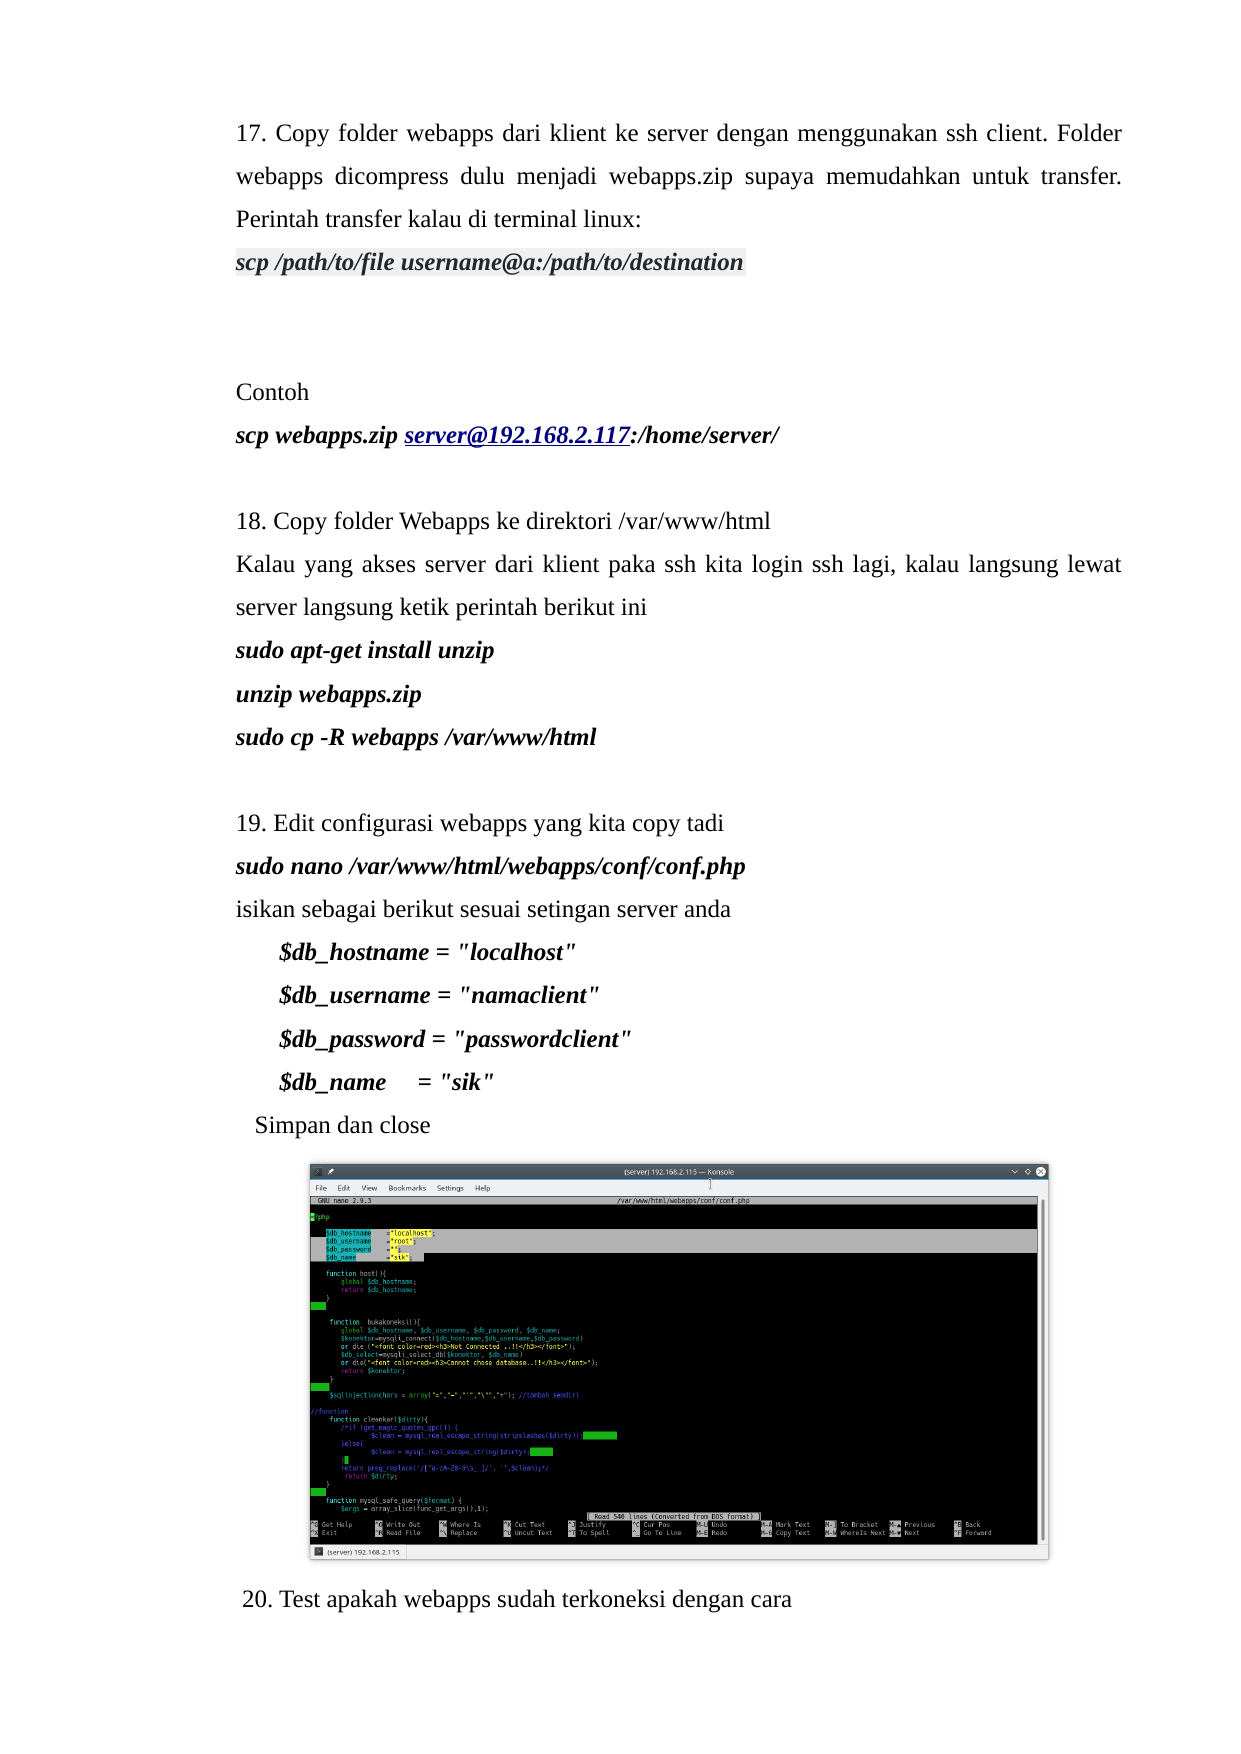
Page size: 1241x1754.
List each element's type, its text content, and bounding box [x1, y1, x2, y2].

text Contoh [236, 377, 1122, 406]
text $db_username = "namaclient" [236, 981, 1122, 1009]
text $db_password = "passwordclient" [236, 1024, 1122, 1052]
text scp /path/to/file username@a:/path/to/destination [236, 247, 1122, 276]
text 17. Copy folder webapps dari klient ke server dengan menggunakan ssh client. Folder webapps dicompress dulu menjadi webapps.zip supaya memudahkan untuk transfer. Perintah transfer kalau di terminal linux: [236, 118, 1122, 233]
text sudo apt-get install unzip [236, 636, 1122, 664]
text 20. Test apakah webapps sudah terkoneksi dengan cara [236, 1584, 1122, 1613]
text scp webapps.zip server@192.168.2.117:/home/server/ [236, 420, 1122, 449]
text sudo nano /var/www/html/webapps/conf/conf.php [236, 851, 1122, 880]
text unzip webapps.zip [236, 679, 1122, 707]
text Kalau yang akses server dari klient paka ssh kita login ssh lagi, kalau langsung lewat server langsung ketik perintah berikut ini [236, 549, 1122, 621]
text isikan sebagai berikut sesuai setingan server anda [236, 894, 1122, 923]
text $db_name = "sik" [236, 1067, 1122, 1096]
text Simpan dan close [236, 1110, 1122, 1139]
text 18. Copy folder Webapps ke direktori /var/www/html [236, 506, 1122, 535]
text sudo cp -R webapps /var/www/html [236, 722, 1122, 751]
picture [299, 1153, 1059, 1570]
text 19. Edit configurasi webapps yang kita copy tadi [236, 808, 1122, 837]
text $db_hostname = "localhost" [236, 937, 1122, 966]
